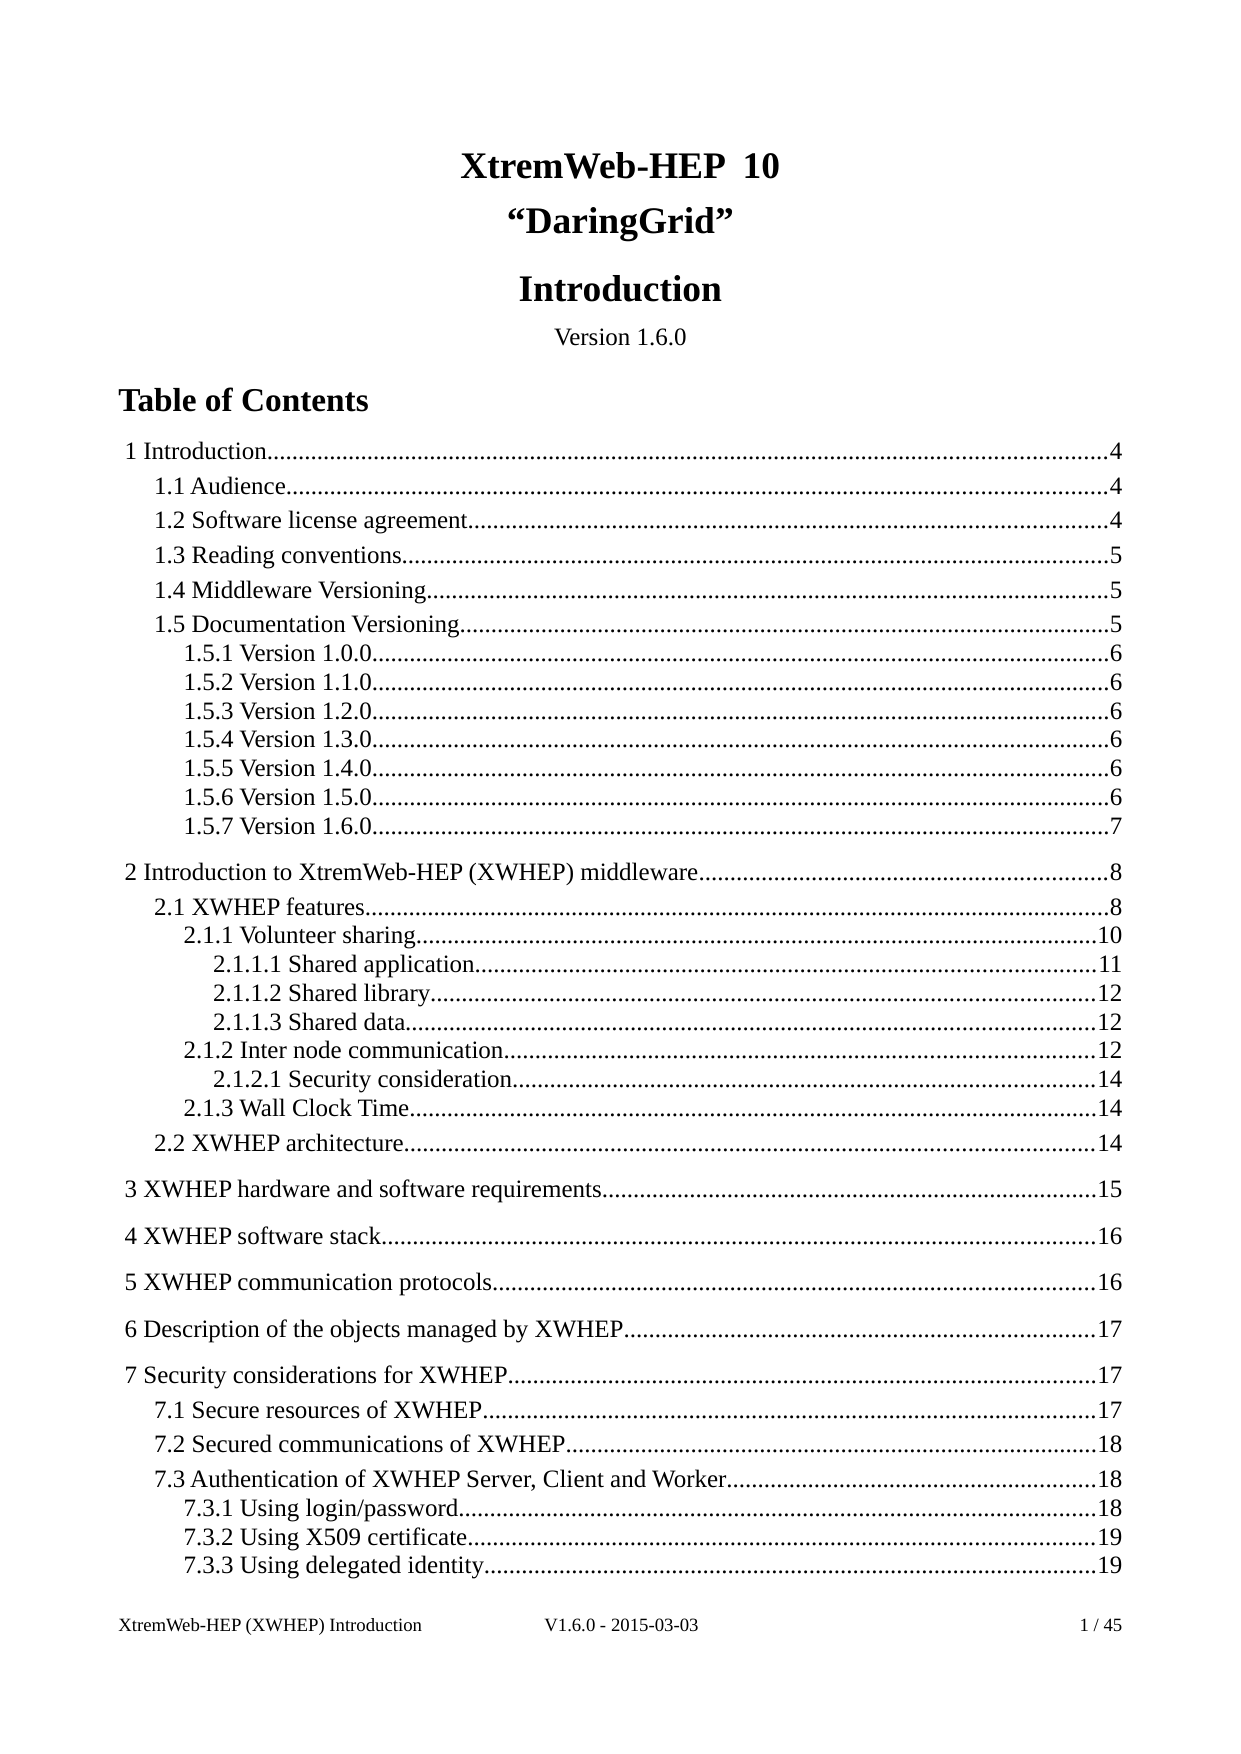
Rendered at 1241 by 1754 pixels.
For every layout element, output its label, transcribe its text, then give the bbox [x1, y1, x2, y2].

text 1.5.6 Version 1.5.0 6 [177, 782, 1122, 811]
subtitle Introduction [118, 267, 1122, 310]
text 7.3.3 Using delegated identity 19 [177, 1550, 1122, 1579]
text 2.1 XWHEP features 8 [148, 892, 1122, 921]
text 7.2 Secured communications of XWHEP 18 [148, 1429, 1122, 1458]
text 2.1.1.2 Shared library 12 [207, 978, 1122, 1007]
text 1.5.7 Version 1.6.0 7 [177, 811, 1122, 839]
text 1.5.4 Version 1.3.0 6 [177, 724, 1122, 753]
text 1 Introduction 4 [118, 436, 1122, 465]
text 7.1 Secure resources of XWHEP 17 [148, 1395, 1122, 1423]
subtitle Table of Contents [118, 380, 1122, 418]
text 1.1 Audience 4 [148, 471, 1122, 499]
text 2.1.1.1 Shared application 11 [207, 949, 1122, 978]
text 6 Description of the objects managed by XWHEP 17 [118, 1314, 1122, 1342]
text 2.1.1.3 Shared data 12 [207, 1007, 1122, 1036]
text 2.2 XWHEP architecture 14 [148, 1128, 1122, 1157]
text 1.5.5 Version 1.4.0 6 [177, 753, 1122, 782]
text Version 1.6.0 [118, 322, 1122, 351]
text 3 XWHEP hardware and software requirements 15 [118, 1174, 1122, 1203]
text 5 XWHEP communication protocols 16 [118, 1267, 1122, 1296]
text 1.4 Middleware Versioning 5 [148, 575, 1122, 603]
text 4 XWHEP software stack 16 [118, 1221, 1122, 1249]
text 1.2 Software license agreement 4 [148, 505, 1122, 534]
text 7.3.1 Using login/password 18 [177, 1493, 1122, 1522]
text 2 Introduction to XtremWeb-HEP (XWHEP) middleware 8 [118, 857, 1122, 886]
text 1.3 Reading conventions 5 [148, 540, 1122, 569]
text 2.1.2.1 Security consideration 14 [207, 1064, 1122, 1093]
text 2.1.2 Inter node communication 12 [177, 1036, 1122, 1064]
text 7.3 Authentication of XWHEP Server, Client and Worker 18 [148, 1464, 1122, 1493]
text 1.5.2 Version 1.1.0 6 [177, 667, 1122, 696]
text 1.5.1 Version 1.0.0 6 [177, 638, 1122, 667]
text 2.1.1 Volunteer sharing 10 [177, 921, 1122, 949]
text 7.3.2 Using X509 certificate 19 [177, 1522, 1122, 1550]
text 1.5 Documentation Versioning 5 [148, 609, 1122, 638]
text 1.5.3 Version 1.2.0 6 [177, 696, 1122, 724]
text 7 Security considerations for XWHEP 17 [118, 1360, 1122, 1389]
text “DaringGrid” [118, 199, 1122, 242]
subtitle XtremWeb-HEP 10 [118, 143, 1122, 186]
text 2.1.3 Wall Clock Time 14 [177, 1093, 1122, 1122]
